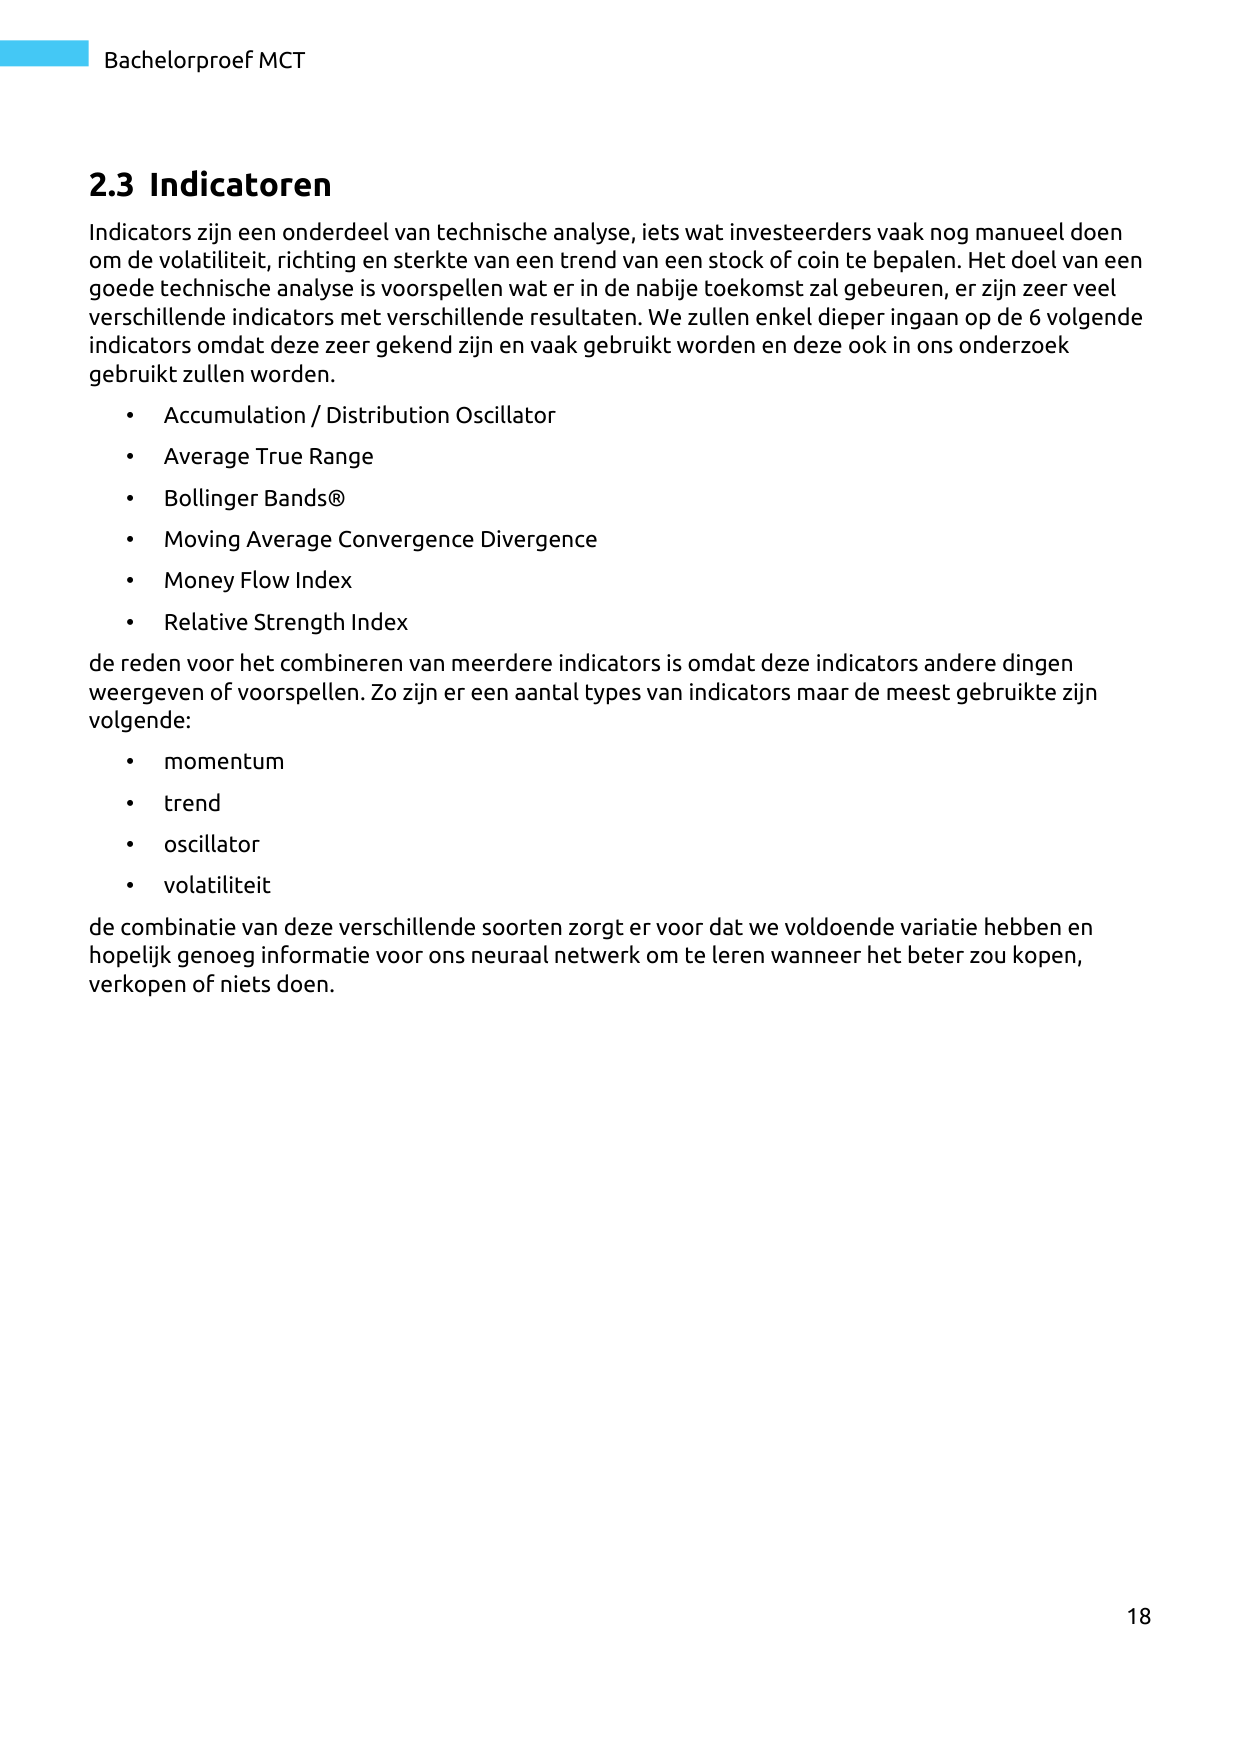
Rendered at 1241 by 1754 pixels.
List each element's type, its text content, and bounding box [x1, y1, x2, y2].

text de combinatie van deze verschillende soorten zorgt er voor dat we voldoende variatie hebben en hopelijk genoeg informatie voor ons neuraal netwerk om te leren wanneer het beter zou kopen, verkopen of niets doen. [89, 913, 1152, 997]
list Relative Strength Index [126, 608, 1152, 635]
list volatiliteit [126, 872, 1152, 899]
list Accumulation / Distribution Oscillator [126, 401, 1152, 428]
list momentum [126, 748, 1152, 774]
list Moving Average Convergence Divergence [126, 525, 1152, 552]
list Bollinger Bands® [126, 484, 1152, 511]
list oscillator [126, 831, 1152, 857]
text Indicators zijn een onderdeel van technische analyse, iets wat investeerders vaak nog manueel doen om de volatiliteit, richting en sterkte van een trend van een stock of coin te bepalen. Het doel van een goede technische analyse is voorspellen wat er in de nabije toekomst zal gebeuren, er zijn zeer veel verschillende indicators met verschillende resultaten. We zullen enkel dieper ingaan op de 6 volgende indicators omdat deze zeer gekend zijn en vaak gebruikt worden en deze ook in ons onderzoek gebruikt zullen worden. [89, 218, 1152, 386]
list Money Flow Index [126, 567, 1152, 594]
list trend [126, 789, 1152, 816]
text de reden voor het combineren van meerdere indicators is omdat deze indicators andere dingen weergeven of voorspellen. Zo zijn er een aantal types van indicators maar de meest gebruikte zijn volgende: [89, 650, 1152, 733]
subtitle Indicatoren [89, 164, 1152, 202]
list Average True Range [126, 442, 1152, 469]
